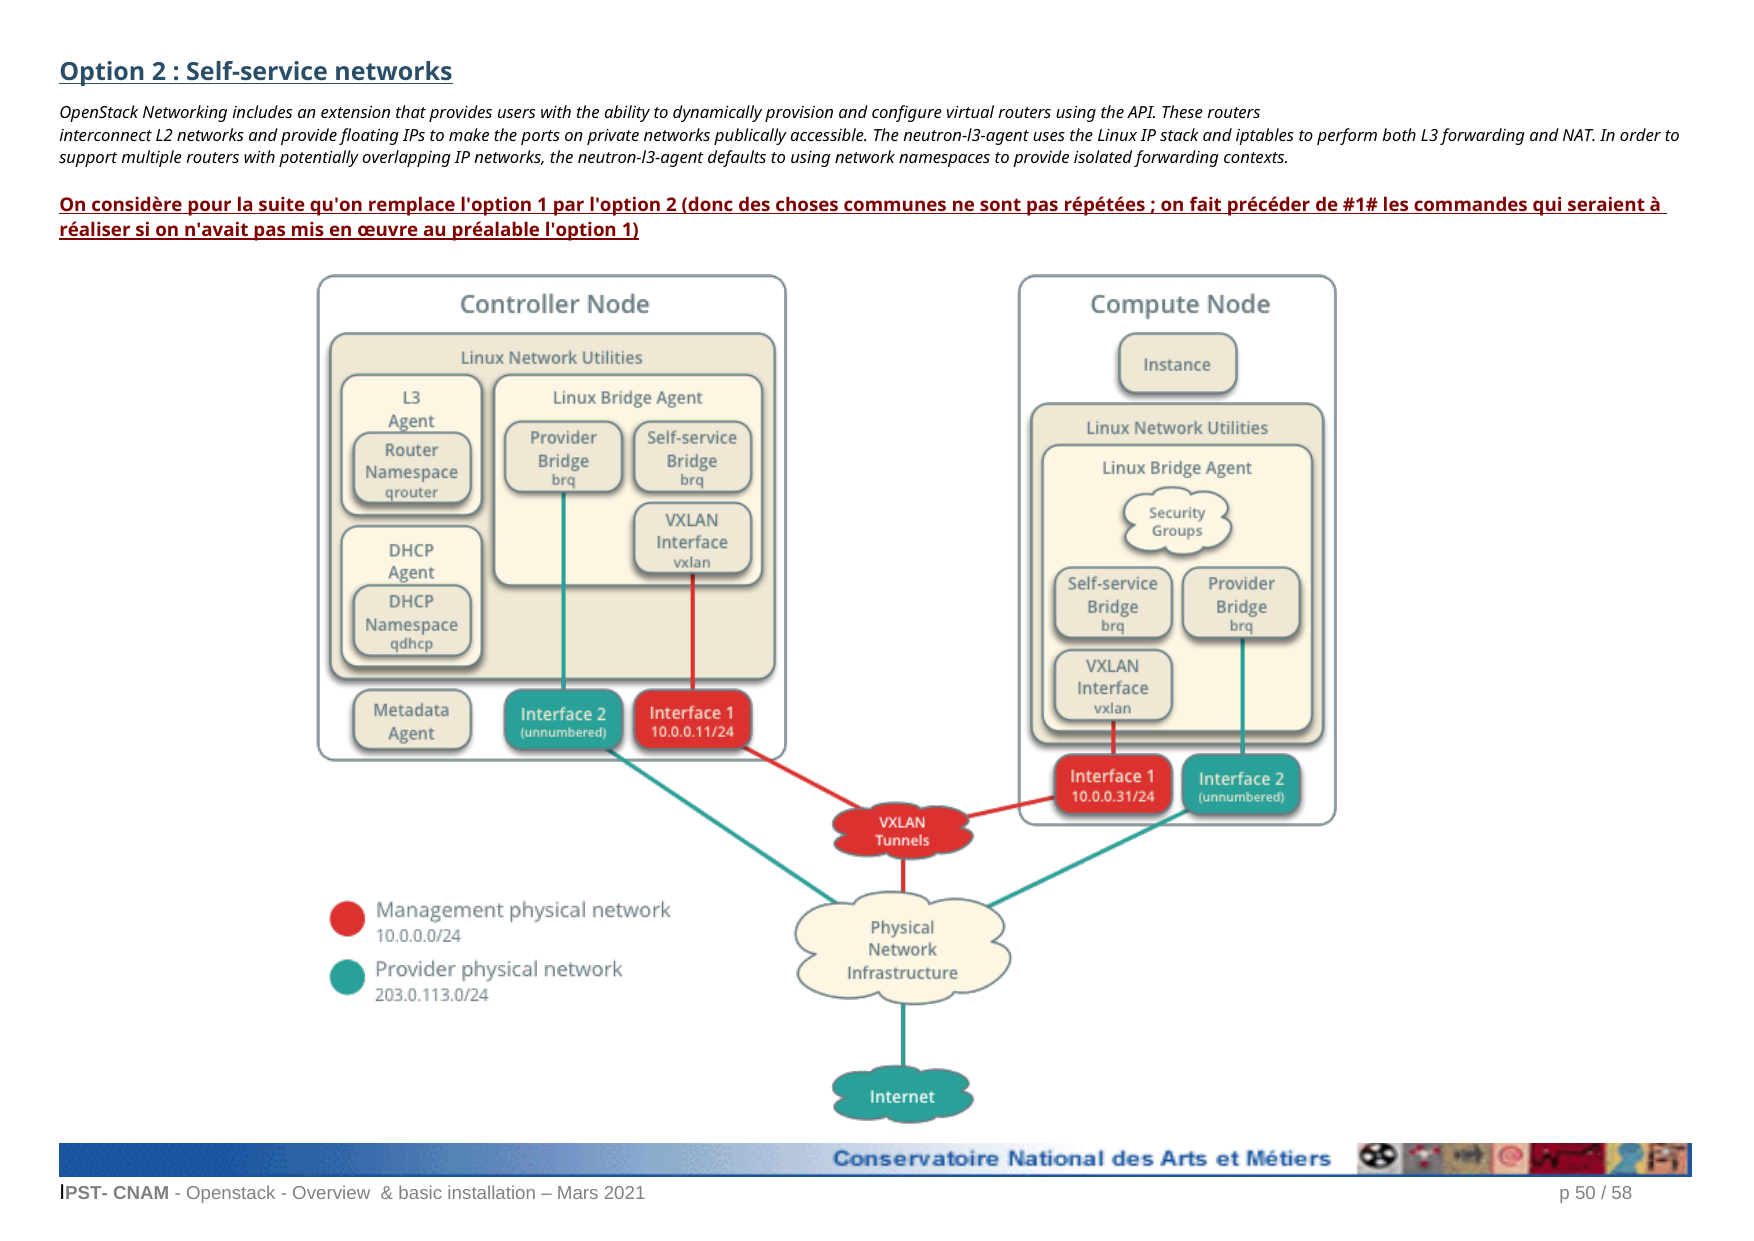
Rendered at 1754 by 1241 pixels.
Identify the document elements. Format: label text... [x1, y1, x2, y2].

text OpenStack Networking includes an extension that provides users with the ability to dynamically provision and configure virtual routers using the API. These routers [59, 100, 1695, 123]
text On considère pour la suite qu'on remplace l'option 1 par l'option 2 (donc des choses communes ne sont pas répétées ; on fait précéder de #1# les commandes qui seraient à réaliser si on n'avait pas mis en œuvre au préalable l'option 1) [59, 191, 1695, 242]
picture [295, 260, 1352, 1129]
text interconnect L2 networks and provide floating IPs to make the ports on private networks publically accessible. The neutron-l3-agent uses the Linux IP stack and iptables to perform both L3 forwarding and NAT. In order to support multiple routers with potentially overlapping IP networks, the neutron-l3-agent defaults to using network namespaces to provide isolated forwarding contexts. [59, 123, 1695, 168]
subtitle Option 2 : Self-service networks [59, 54, 1695, 88]
